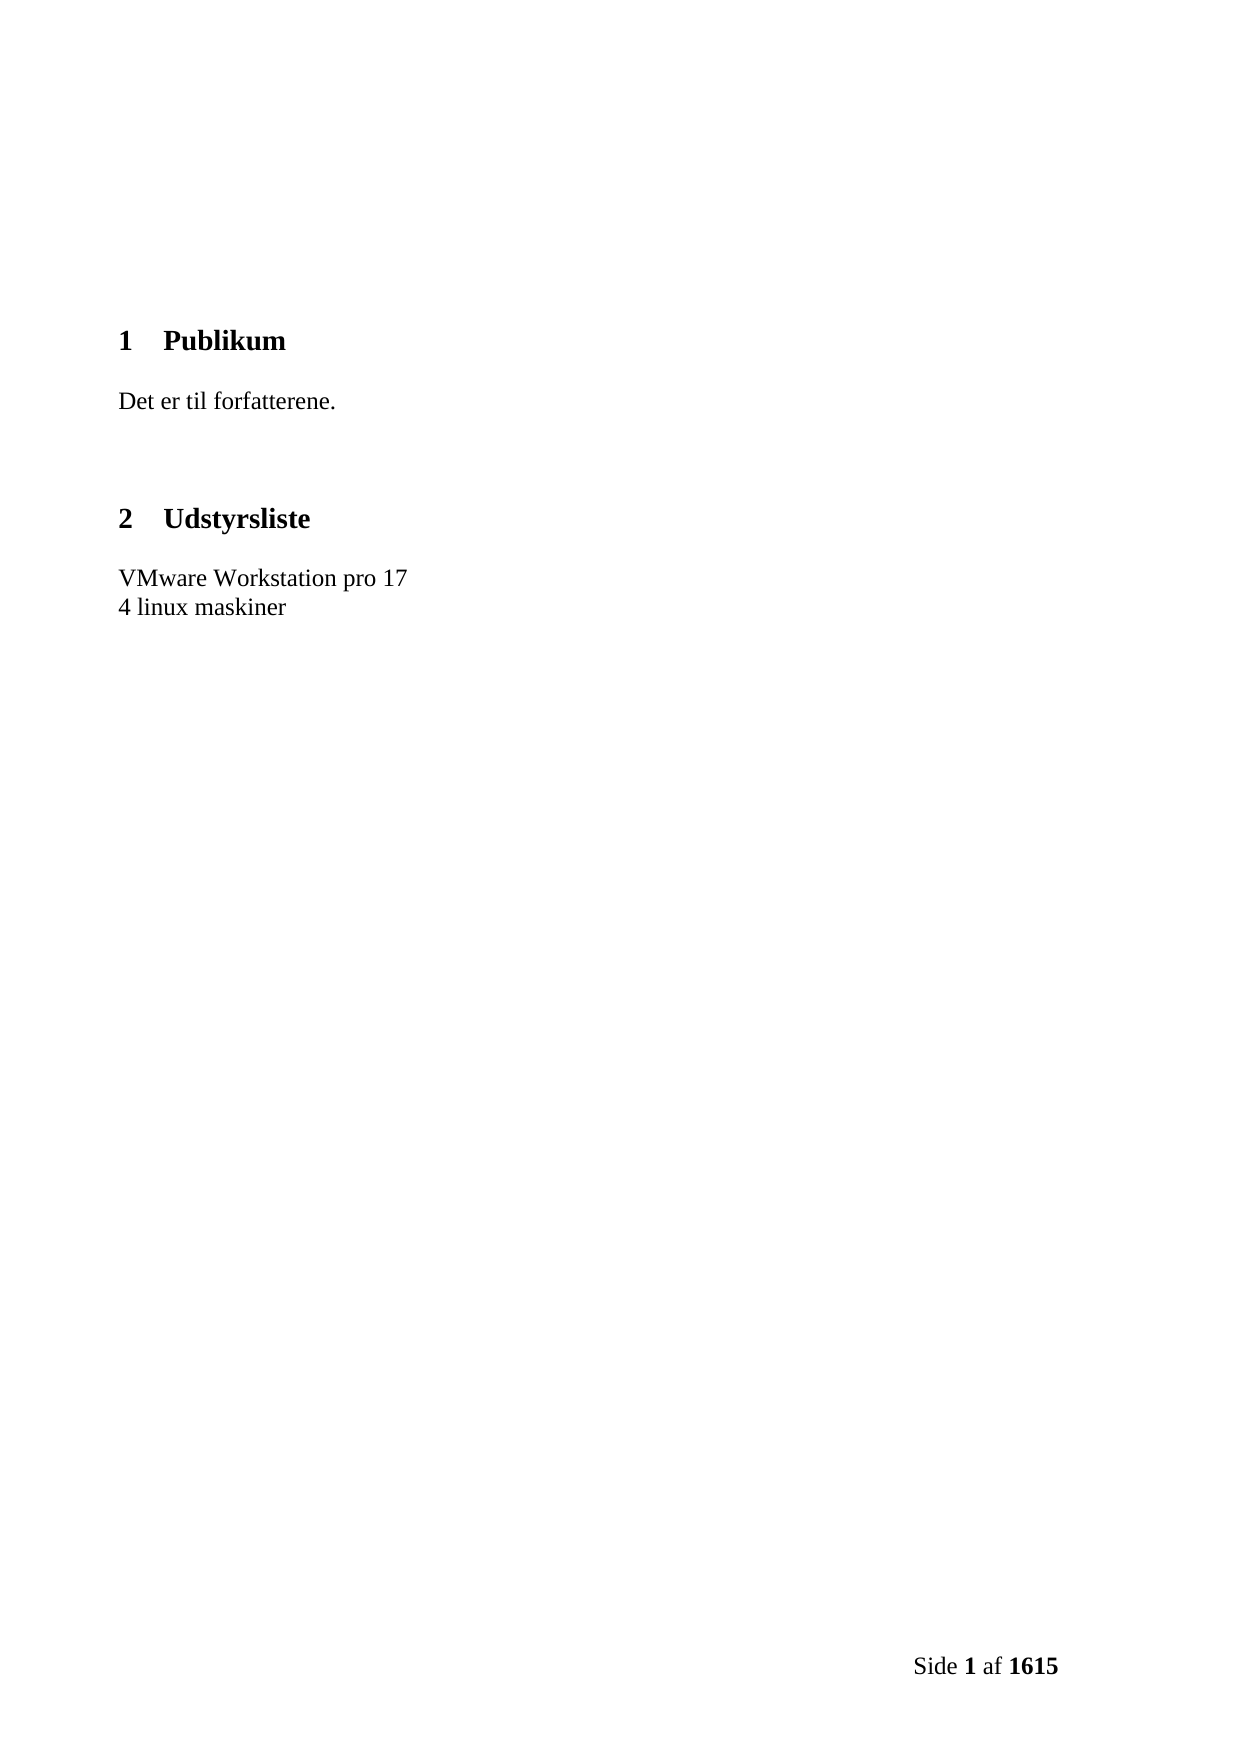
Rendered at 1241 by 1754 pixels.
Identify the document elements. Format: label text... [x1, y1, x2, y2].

text Det er til forfatterene. [118, 386, 1122, 414]
text VMware Workstation pro 17 [118, 563, 1122, 592]
subtitle Publikum [118, 323, 1122, 357]
text 4 linux maskiner [118, 592, 1122, 621]
subtitle Udstyrsliste [118, 501, 1122, 535]
